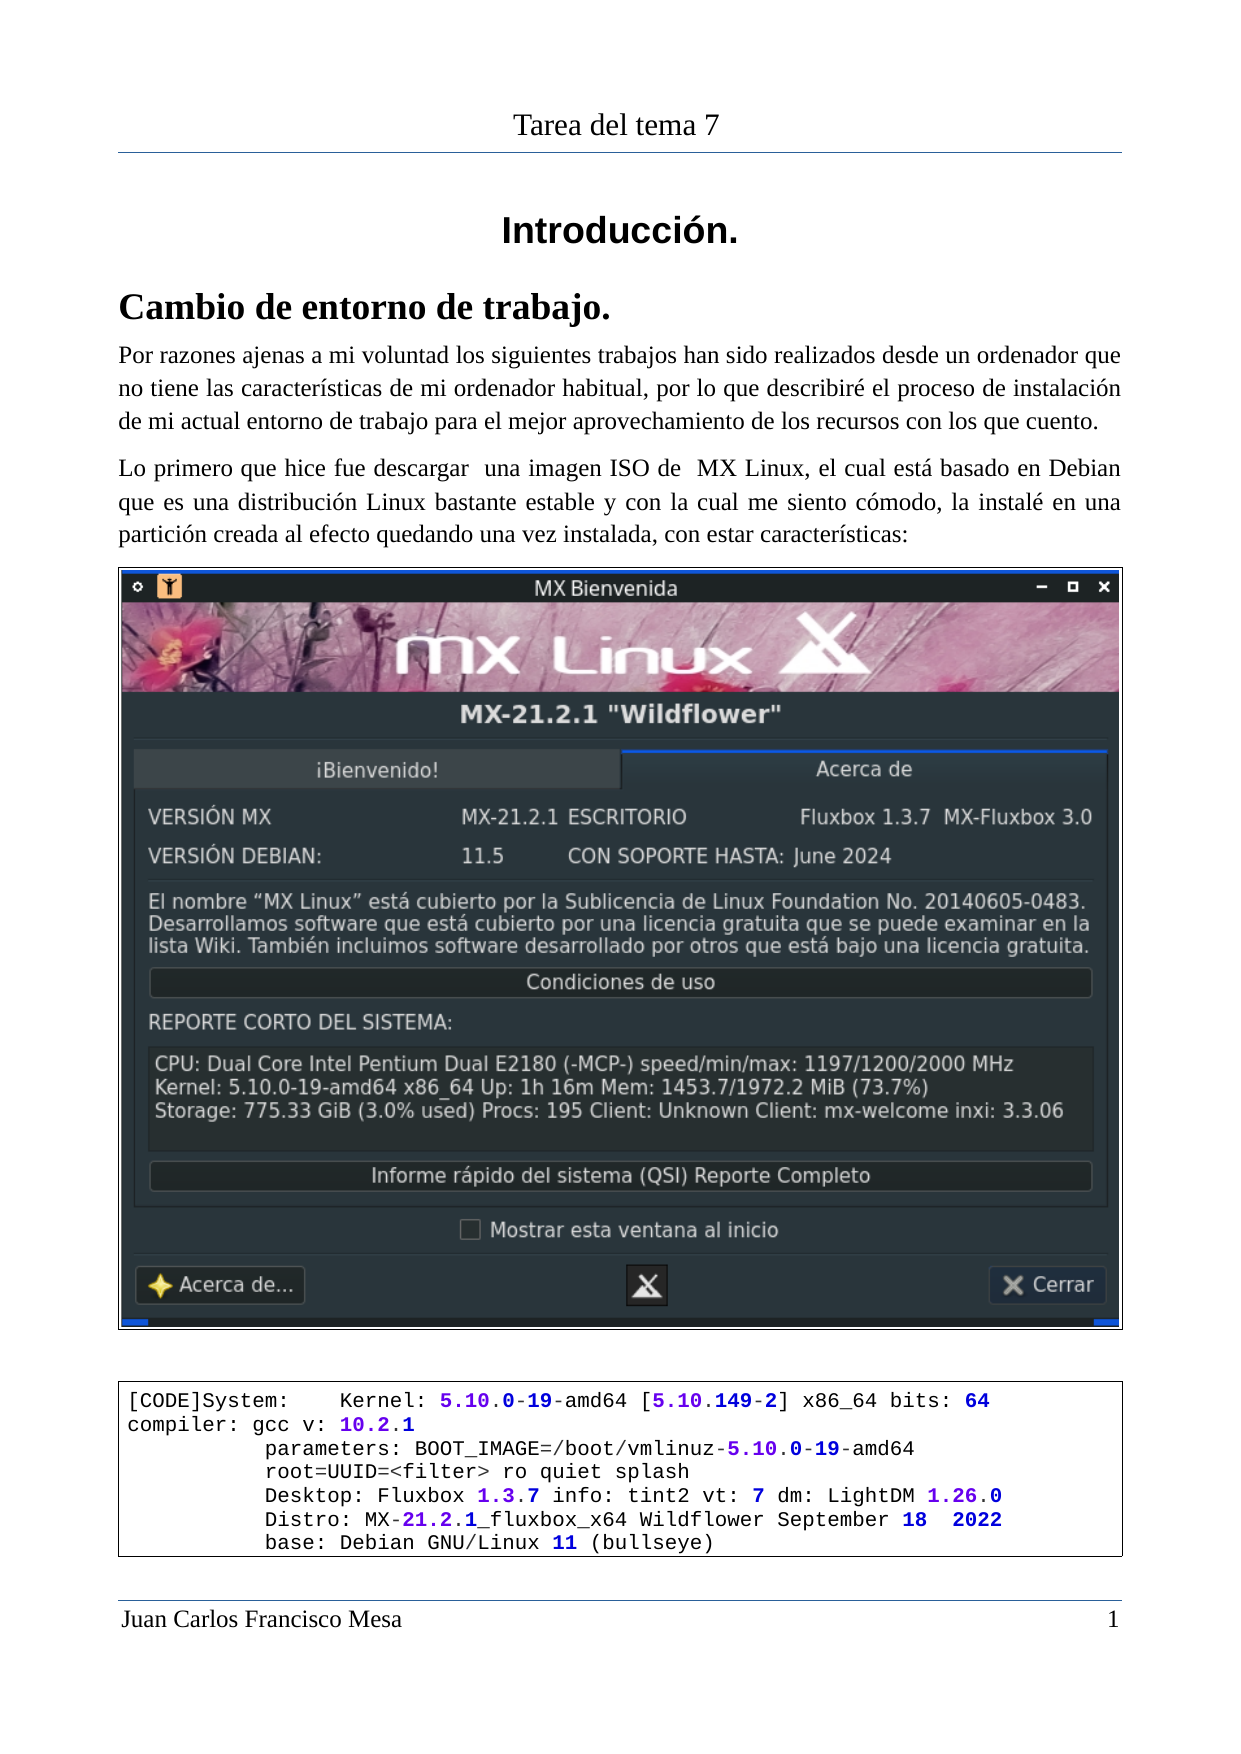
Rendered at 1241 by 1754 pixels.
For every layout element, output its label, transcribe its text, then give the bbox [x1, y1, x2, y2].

text Lo primero que hice fue descargar una imagen ISO de MX Linux, el cual está basado en Debian que es una distribución Linux bastante estable y con la cual me siento cómodo, la instalé en una partición creada al efecto quedando una vez instalada, con estar características: [118, 453, 1122, 548]
text [CODE]System: Kernel: 5.10.0-19-amd64 [5.10.149-2] x86_64 bits: 64 compiler: gcc v: 10.2.1 [119, 1382, 1122, 1429]
subtitle Introducción. [118, 208, 1122, 251]
text root=UUID=<filter> ro quiet splash [119, 1452, 1122, 1476]
text base: Debian GNU/Linux 11 (bullseye) [119, 1523, 1122, 1556]
text parameters: BOOT_IMAGE=/boot/vmlinuz-5.10.0-19-amd64 [119, 1429, 1122, 1452]
picture [121, 570, 1119, 1327]
text Desktop: Fluxbox 1.3.7 info: tint2 vt: 7 dm: LightDM 1.26.0 [119, 1476, 1122, 1499]
text Por razones ajenas a mi voluntad los siguientes trabajos han sido realizados desde un ordenador que no tiene las características de mi ordenador habitual, por lo que describiré el proceso de instalación de mi actual entorno de trabajo para el mejor aprovechamiento de los recursos con los que cuento. [118, 340, 1122, 435]
text Distro: MX-21.2.1_fluxbox_x64 Wildflower September 18 2022 [119, 1499, 1122, 1523]
subtitle Cambio de entorno de trabajo. [118, 284, 1122, 327]
